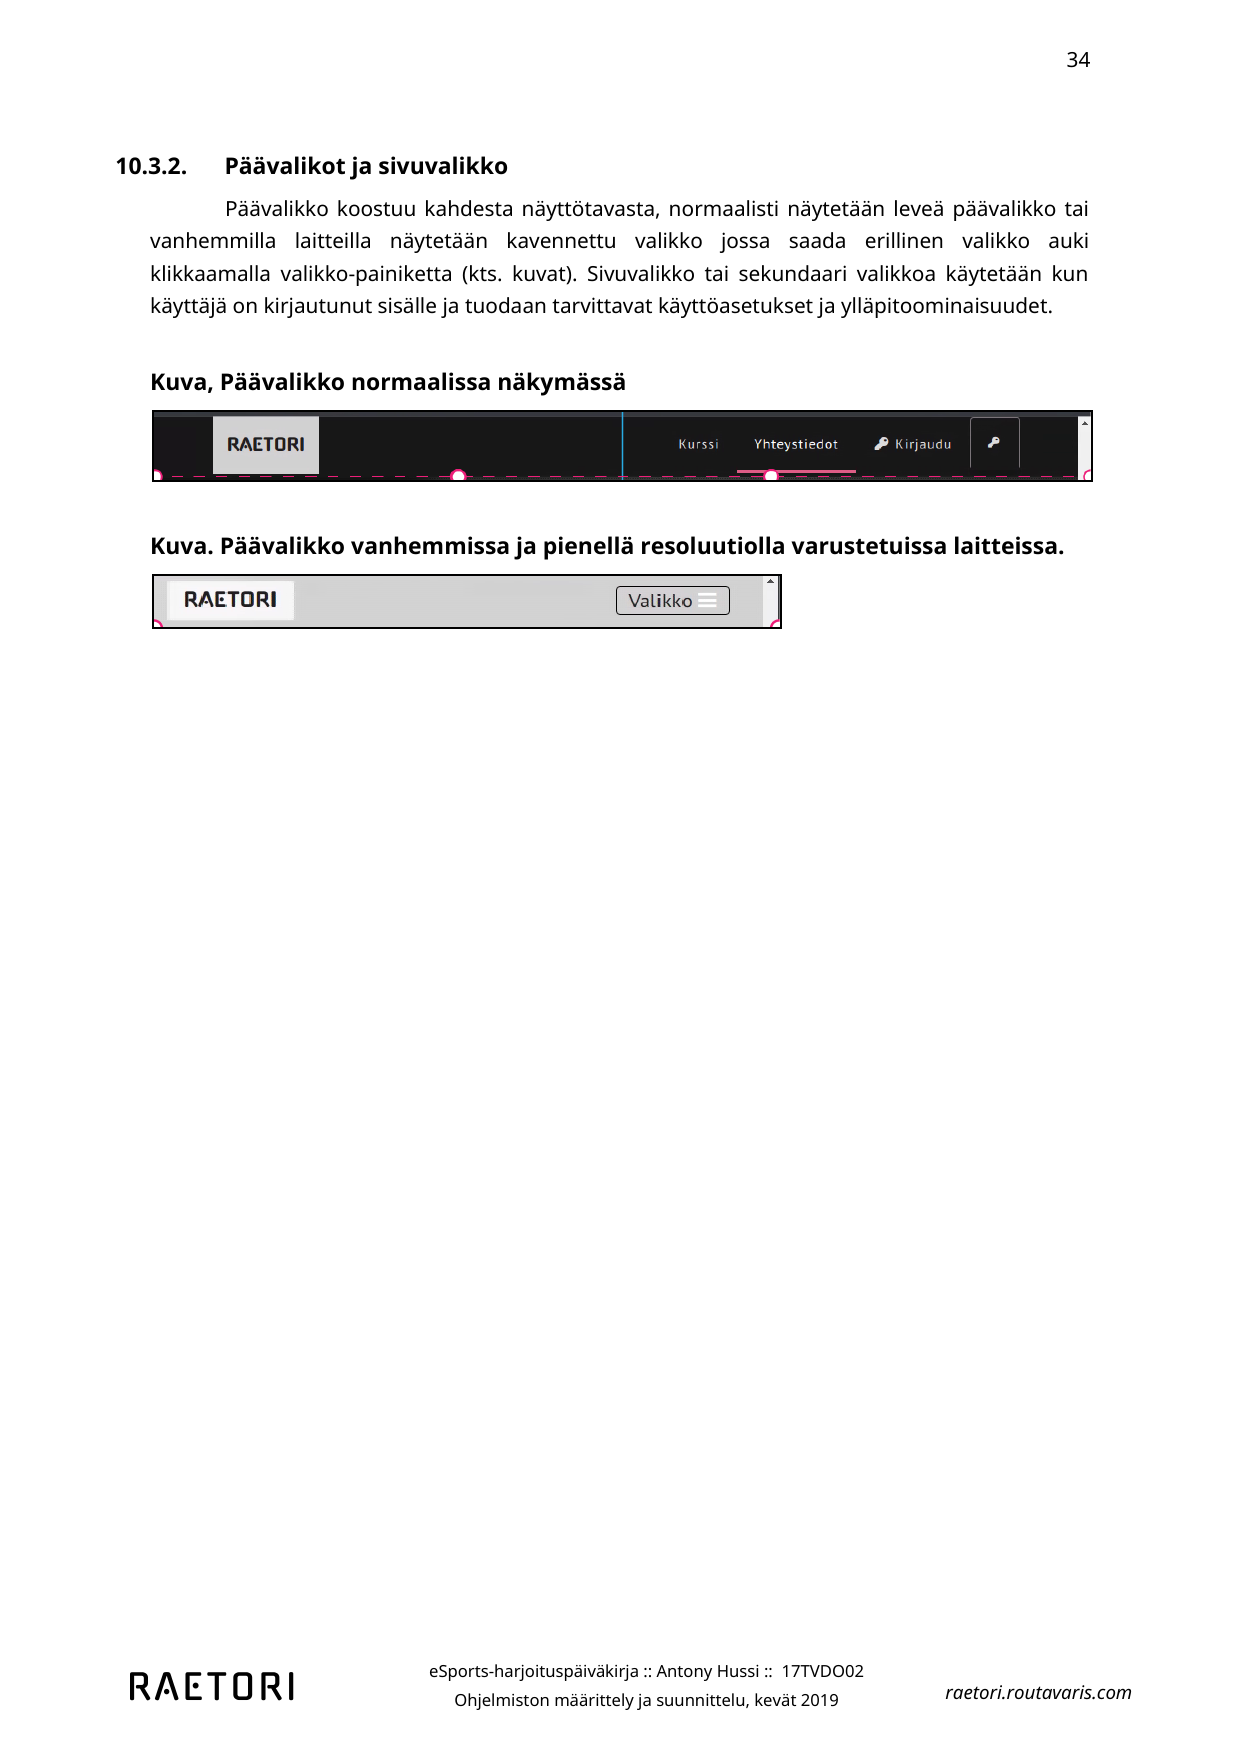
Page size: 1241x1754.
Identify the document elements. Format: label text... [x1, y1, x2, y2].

picture [154, 576, 780, 580]
subtitle Kuva, Päävalikko normaalissa näkymässä [150, 366, 1090, 397]
subtitle Päävalikot ja sivuvalikko [187, 150, 1090, 181]
picture [121, 1665, 303, 1707]
text Päävalikko koostuu kahdesta näyttötavasta, normaalisti näytetään leveä päävalikko tai vanhemmilla laitteilla näytetään kavennettu valikko jossa saada erillinen valikko auki klikkaamalla valikko-painiketta (kts. kuvat). Sivuvalikko tai sekundaari valikkoa käytetään kun käyttäjä on kirjautunut sisälle ja tuodaan tarvittavat käyttöasetukset ja ylläpitoominaisuudet. [150, 194, 1090, 320]
picture [154, 412, 1091, 417]
subtitle Kuva. Päävalikko vanhemmissa ja pienellä resoluutiolla varustetuissa laitteissa. [150, 530, 1090, 561]
